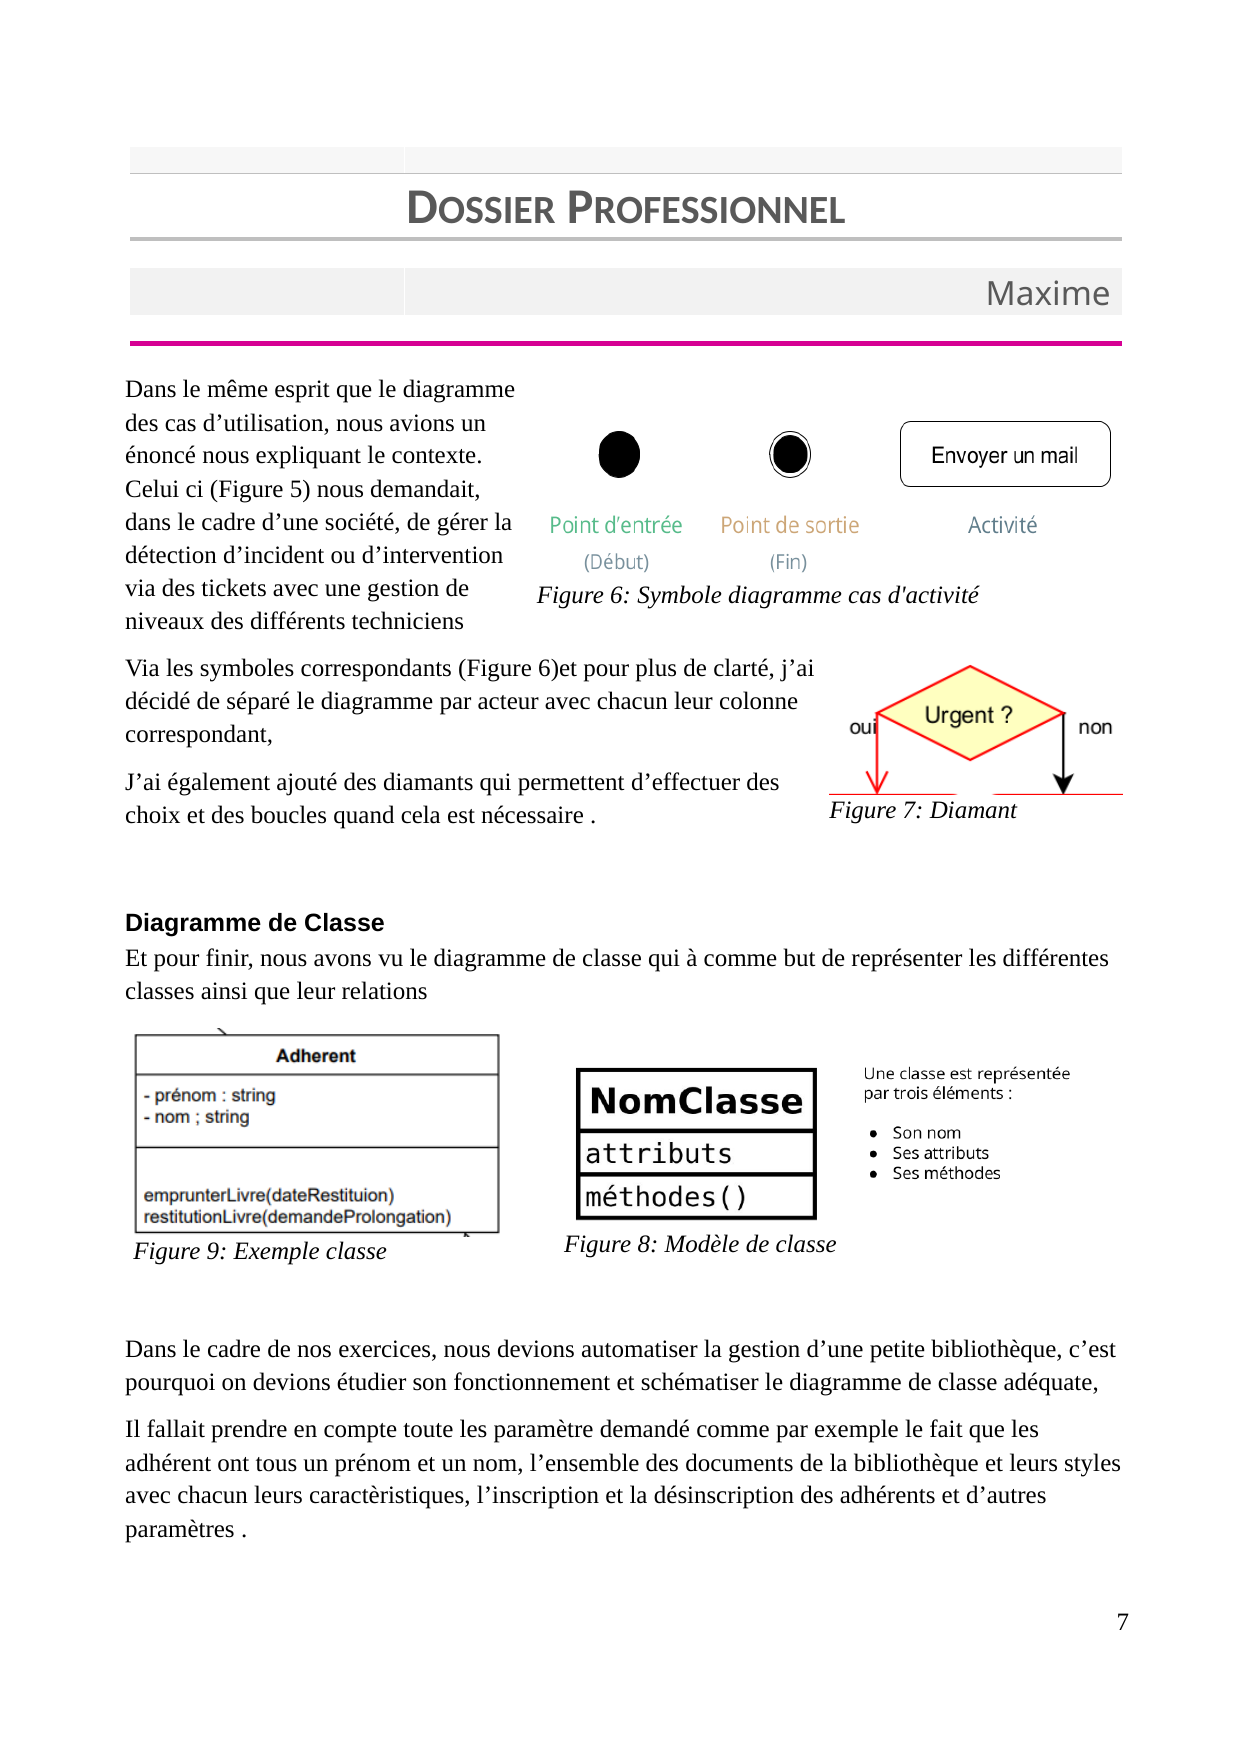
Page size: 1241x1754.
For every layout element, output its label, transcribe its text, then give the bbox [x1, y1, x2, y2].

text Figure 8: Modèle de classe [564, 1229, 1076, 1258]
text Figure 7: Diamant [829, 795, 1123, 824]
picture [829, 664, 1123, 795]
text Figure 6: Symbole diagramme cas d'activité [537, 394, 1123, 609]
text Dans le cadre de nos exercices, nous devions automatiser la gestion d’une petite bibliothèque, c’est pourquoi on devions étudier son fonctionnement et schématiser le diagramme de classe adéquate, [125, 1334, 1123, 1396]
text J’ai également ajouté des diamants qui permettent d’effectuer des choix et des boucles quand cela est nécessaire . [125, 767, 1123, 829]
picture [563, 1035, 1076, 1229]
text Il fallait prendre en compte toute les paramètre demandé comme par exemple le fait que les adhérent ont tous un prénom et un nom, l’ensemble des documents de la bibliothèque et leurs styles avec chacun leurs caractèristiques, l’inscription et la désinscription des adhérents et d’autres paramètres . [125, 1414, 1123, 1542]
text Dans le même esprit que le diagramme des cas d’utilisation, nous avions un énoncé nous expliquant le contexte. Celui ci (Figure 5) nous demandait, dans le cadre d’une société, de gérer la détection d’incident ou d’intervention via des tickets avec une gestion de niveaux des différents techniciens [125, 374, 1123, 634]
text Figure 9: Exemple classe [133, 1237, 500, 1265]
text Et pour finir, nous avons vu le diagramme de classe qui à comme but de représenter les différentes classes ainsi que leur relations [125, 943, 1123, 1004]
text Via les symboles correspondants (Figure 6)et pour plus de clarté, j’ai décidé de séparé le diagramme par acteur avec chacun leur colonne correspondant, [125, 652, 1123, 748]
picture [133, 1028, 501, 1237]
subtitle Diagramme de Classe [125, 908, 1123, 936]
picture [539, 394, 1120, 580]
